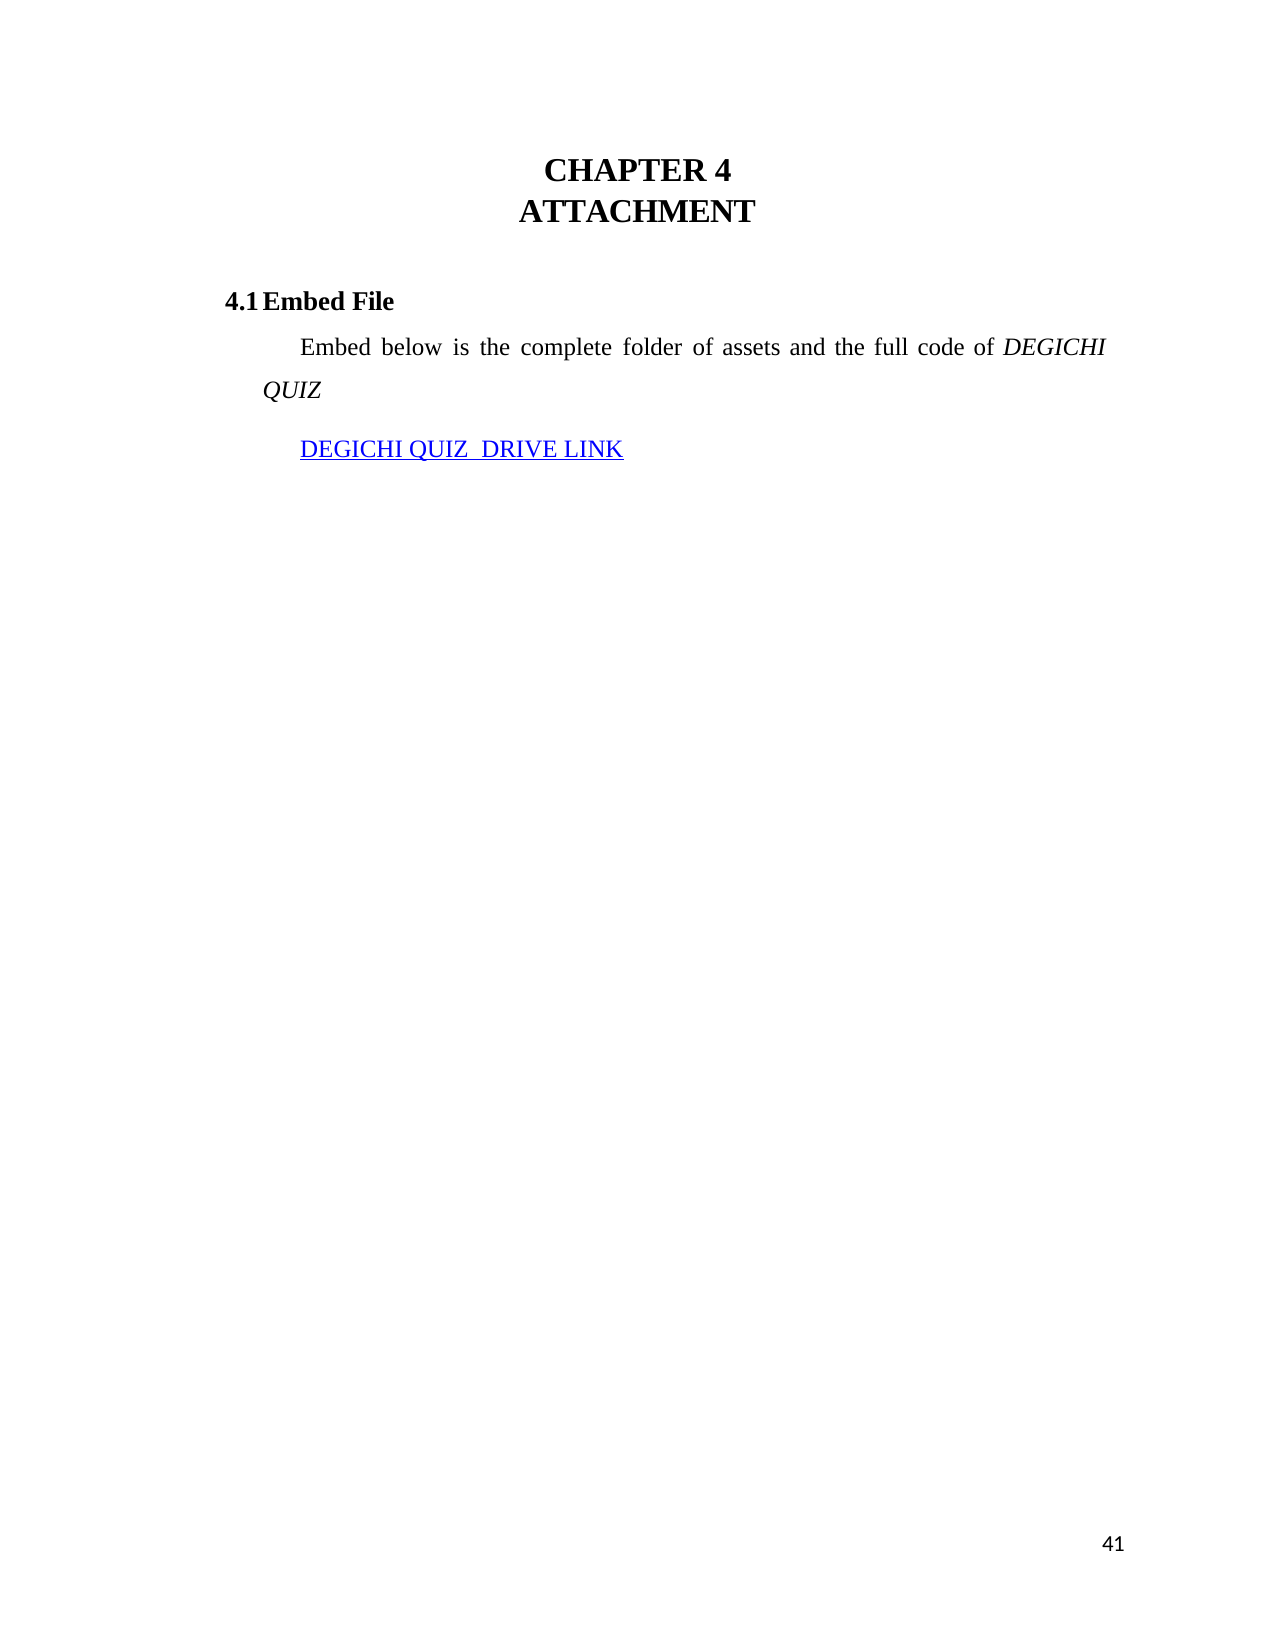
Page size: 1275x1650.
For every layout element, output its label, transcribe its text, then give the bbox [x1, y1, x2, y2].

text DEGICHI QUIZ DRIVE LINK [262, 434, 1162, 463]
text Embed below is the complete folder of assets and the full code of DEGICHI QUIZ [262, 332, 1162, 404]
subtitle CHAPTER 4 ATTACHMENT [518, 150, 757, 230]
subtitle Embed File [225, 286, 1162, 317]
